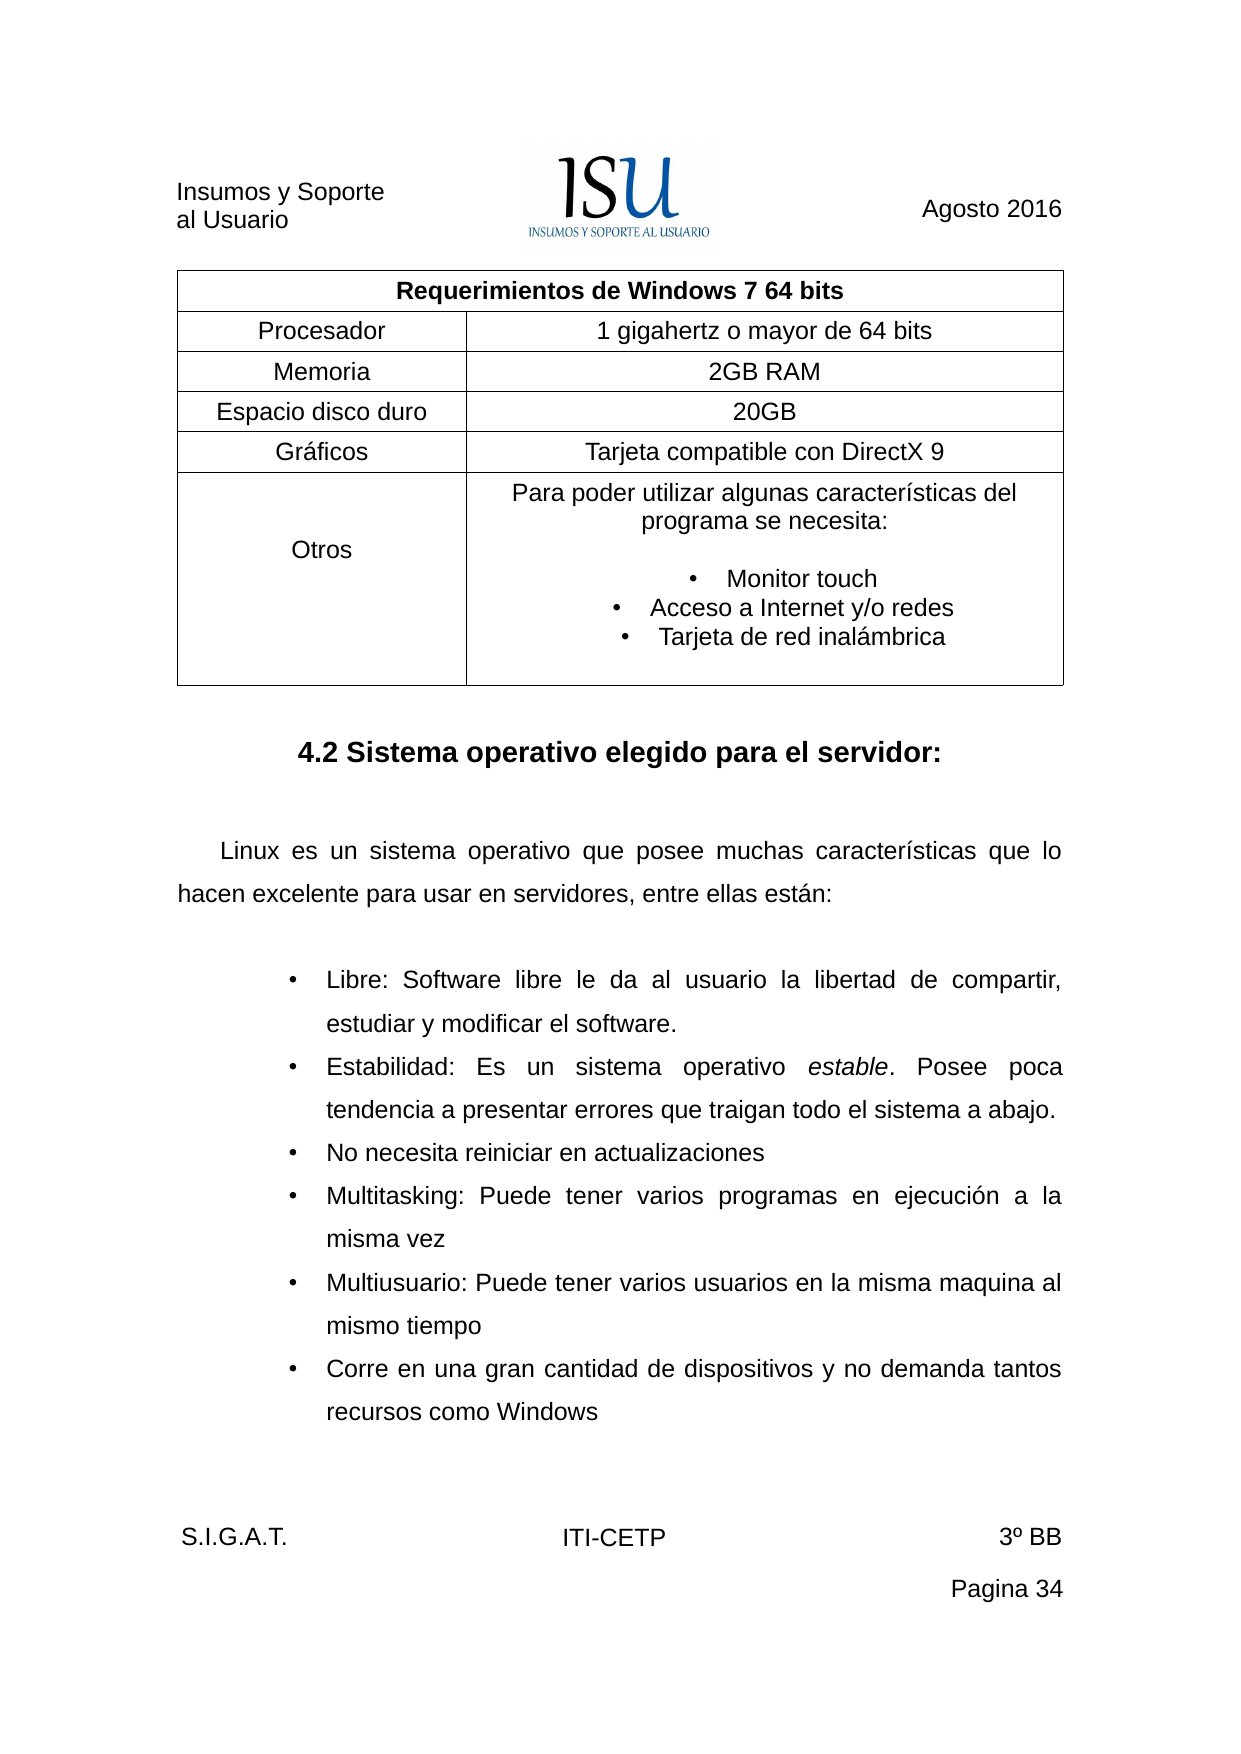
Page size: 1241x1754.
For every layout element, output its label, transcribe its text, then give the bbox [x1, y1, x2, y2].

table_cell Tarjeta compatible con DirectX 9 [467, 432, 1063, 472]
picture [517, 138, 723, 252]
table_cell 1 gigahertz o mayor de 64 bits [467, 312, 1063, 351]
text Linux es un sistema operativo que posee muchas características que lo hacen excelente para usar en servidores, entre ellas están: [177, 836, 1063, 908]
table_cell 2GB RAM [467, 352, 1063, 391]
table_cell 20GB [467, 392, 1063, 431]
table_cell Otros [178, 473, 466, 685]
list Multitasking: Puede tener varios programas en ejecución a la misma vez [288, 1181, 1063, 1253]
text 4.2 Sistema operativo elegido para el servidor: [177, 735, 1063, 769]
table_cell Memoria [178, 352, 466, 391]
table_cell Gráficos [178, 432, 466, 472]
table_header Requerimientos de Windows 7 64 bits [178, 271, 1063, 311]
table_cell Espacio disco duro [178, 392, 466, 431]
table_cell Para poder utilizar algunas características del programa se necesita: Monitor touch Acceso a Internet y/o redes Tarjeta de red inalámbrica [467, 473, 1063, 685]
list Libre: Software libre le da al usuario la libertad de compartir, estudiar y modificar el software. [288, 965, 1063, 1037]
list No necesita reiniciar en actualizaciones [288, 1138, 1063, 1167]
table_cell Procesador [178, 312, 466, 351]
list Corre en una gran cantidad de dispositivos y no demanda tantos recursos como Windows [288, 1354, 1063, 1426]
list Multiusuario: Puede tener varios usuarios en la misma maquina al mismo tiempo [288, 1268, 1063, 1339]
list Estabilidad: Es un sistema operativo estable. Posee poca tendencia a presentar errores que traigan todo el sistema a abajo. [288, 1052, 1063, 1124]
